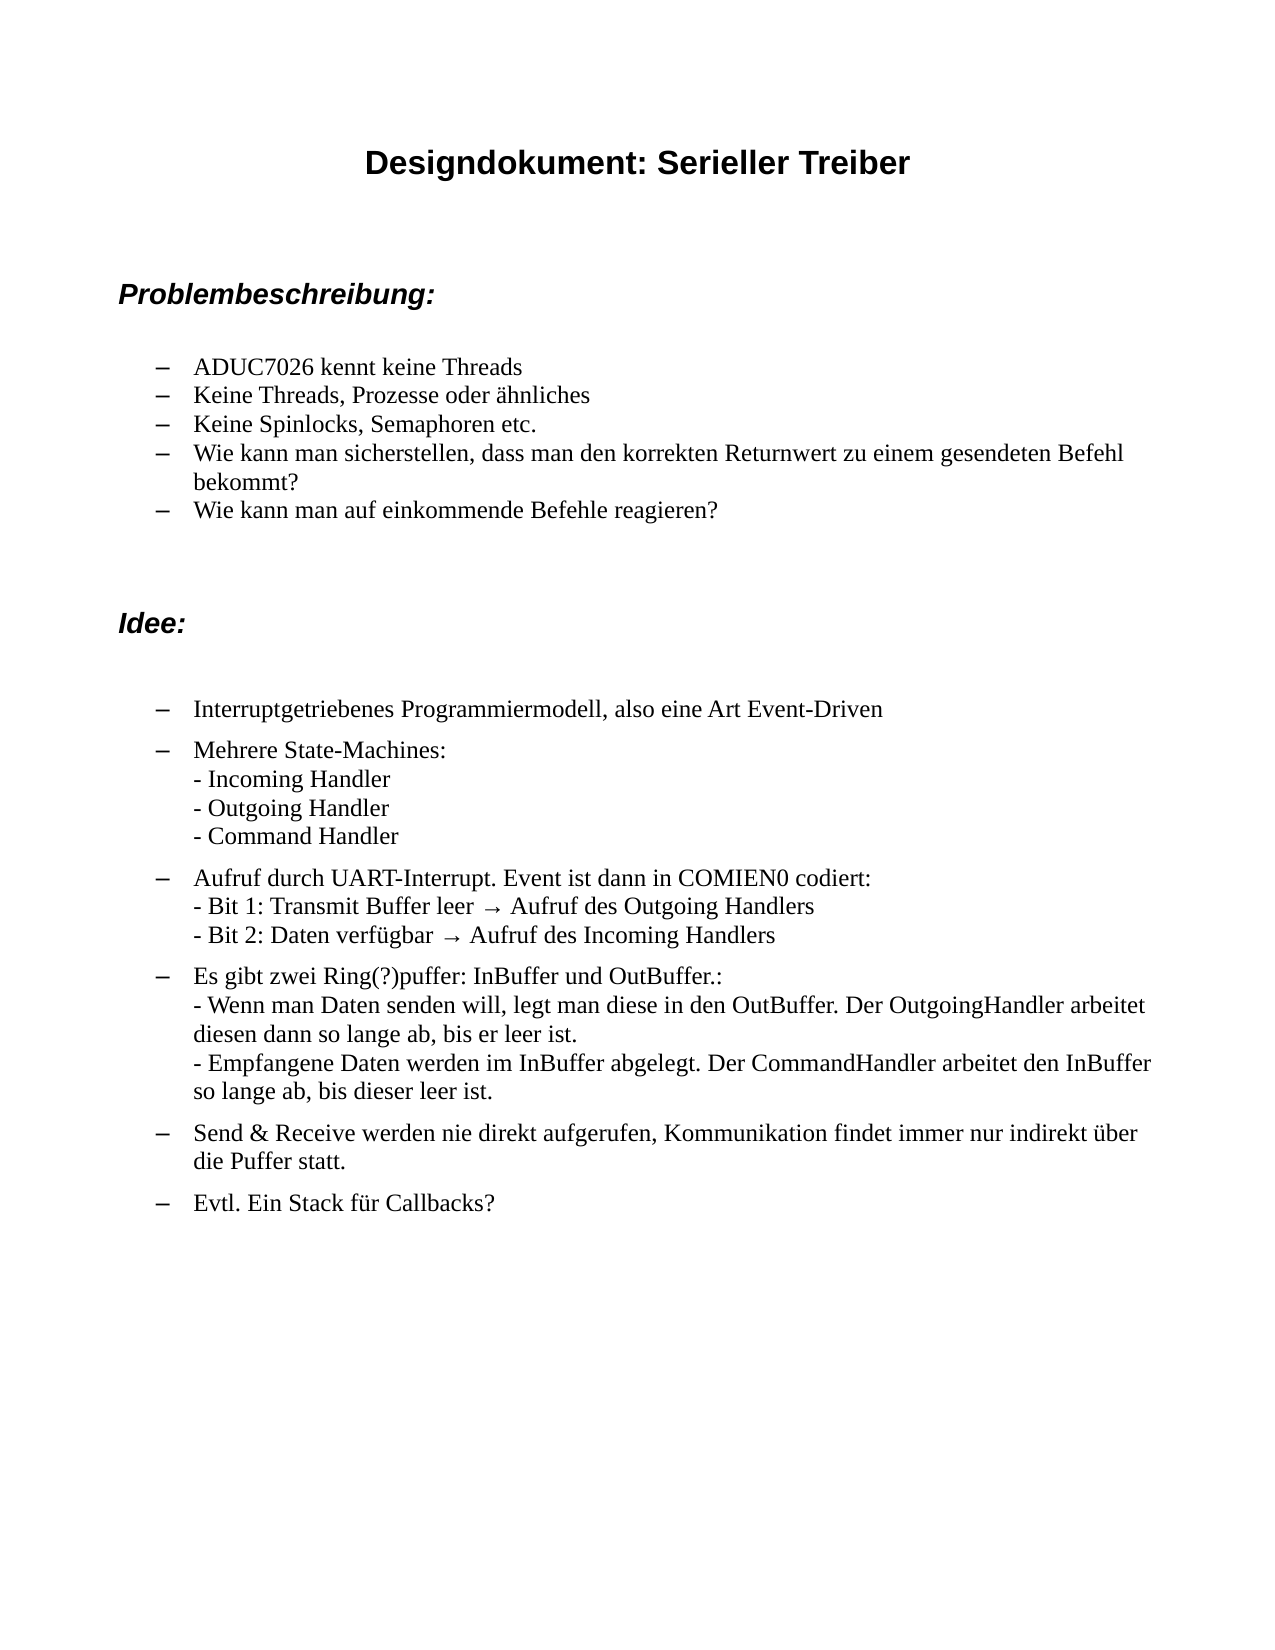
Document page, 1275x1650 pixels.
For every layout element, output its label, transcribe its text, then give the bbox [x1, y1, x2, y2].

subtitle Designdokument: Serieller Treiber [118, 143, 1157, 182]
subtitle Problembeschreibung: [118, 277, 1157, 310]
list Send & Receive werden nie direkt aufgerufen, Kommunikation findet immer nur indirekt über die Puffer statt. [156, 1118, 1157, 1175]
list Keine Threads, Prozesse oder ähnliches [156, 380, 1157, 409]
list Wie kann man auf einkommende Befehle reagieren? [156, 495, 1157, 524]
list Es gibt zwei Ring(?)puffer: InBuffer und OutBuffer.: - Wenn man Daten senden will, legt man diese in den OutBuffer. Der OutgoingHandler arbeitet diesen dann so lange ab, bis er leer ist. - Empfangene Daten werden im InBuffer abgelegt. Der CommandHandler arbeitet den InBuffer so lange ab, bis dieser leer ist. [156, 961, 1157, 1105]
list Mehrere State-Machines: - Incoming Handler - Outgoing Handler - Command Handler [156, 735, 1157, 850]
list ADUC7026 kennt keine Threads [156, 352, 1157, 380]
list Keine Spinlocks, Semaphoren etc. [156, 409, 1157, 438]
subtitle Idee: [118, 607, 1157, 640]
list Wie kann man sicherstellen, dass man den korrekten Returnwert zu einem gesendeten Befehl bekommt? [156, 438, 1157, 495]
list Aufruf durch UART-Interrupt. Event ist dann in COMIEN0 codiert: - Bit 1: Transmit Buffer leer → Aufruf des Outgoing Handlers - Bit 2: Daten verfügbar → Aufruf des Incoming Handlers [156, 863, 1157, 949]
list Interruptgetriebenes Programmiermodell, also eine Art Event-Driven [156, 694, 1157, 723]
list Evtl. Ein Stack für Callbacks? [156, 1188, 1157, 1216]
